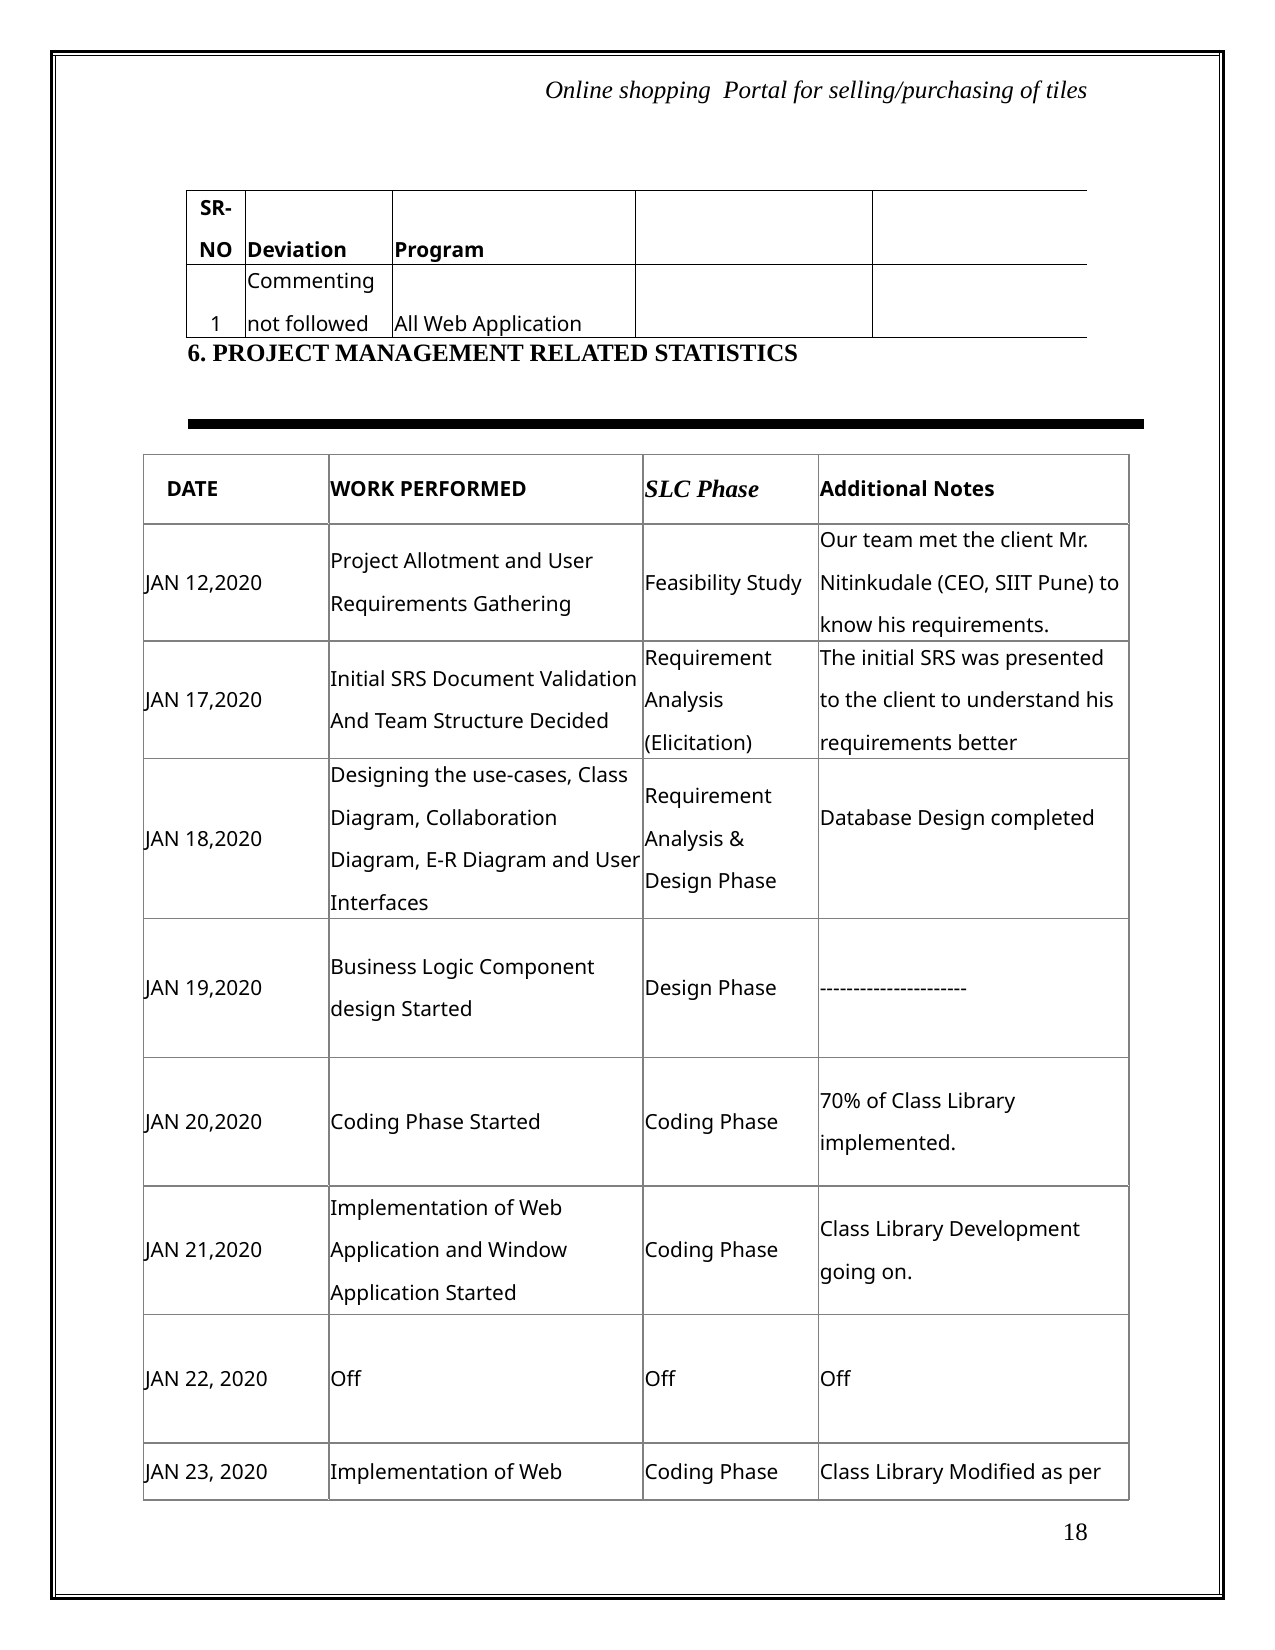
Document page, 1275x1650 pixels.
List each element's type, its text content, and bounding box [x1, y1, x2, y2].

table_cell The initial SRS was presented to the client to understand his requirements better [819, 642, 1128, 758]
table_cell Requirement Analysis (Elicitation) [644, 642, 818, 758]
table_cell 70% of Class Library implemented. [819, 1058, 1128, 1185]
table_header WORK PERFORMED [330, 455, 642, 523]
table_cell JAN 22, 2020 [144, 1315, 328, 1442]
table_header SLC Phase [644, 455, 818, 523]
table_cell Off [330, 1315, 642, 1442]
table_header Additional Notes [819, 455, 1128, 523]
table_cell JAN 23, 2020 [144, 1444, 328, 1499]
table_cell JAN 21,2020 [144, 1187, 328, 1314]
table_cell Coding Phase [644, 1187, 818, 1314]
table_cell 1 [187, 265, 245, 337]
table_cell Deviation [246, 191, 392, 264]
table_cell Initial SRS Document Validation And Team Structure Decided [330, 642, 642, 758]
table_cell Coding Phase [644, 1444, 818, 1499]
table_cell Requirement Analysis & Design Phase [644, 759, 818, 918]
table_cell Program [393, 191, 635, 264]
table_cell JAN 19,2020 [144, 919, 328, 1057]
table_cell Coding Phase [644, 1058, 818, 1185]
table_cell Database Design completed [819, 759, 1128, 918]
table_cell Business Logic Component design Started [330, 919, 642, 1057]
table_cell Project Allotment and User Requirements Gathering [330, 525, 642, 640]
table_cell [873, 265, 1087, 337]
table_cell Our team met the client Mr. Nitinkudale (CEO, SIIT Pune) to know his requirements. [819, 525, 1128, 640]
table_cell [636, 265, 872, 337]
table_cell Designing the use-cases, Class Diagram, Collaboration Diagram, E-R Diagram and User Interfaces [330, 759, 642, 918]
table_cell JAN 18,2020 [144, 759, 328, 918]
table_cell [873, 191, 1087, 264]
table_cell JAN 12,2020 [144, 525, 328, 640]
table_header DATE [144, 455, 328, 523]
table_cell Class Library Modified as per [819, 1444, 1128, 1499]
table_cell Off [644, 1315, 818, 1442]
table_cell All Web Application [393, 265, 635, 337]
table_cell [636, 191, 872, 264]
table_cell SR-NO [187, 191, 245, 264]
table_cell Off [819, 1315, 1128, 1442]
table_cell JAN 17,2020 [144, 642, 328, 758]
table_cell Implementation of Web [330, 1444, 642, 1499]
text 6. PROJECT MANAGEMENT RELATED STATISTICS [187, 338, 1087, 367]
table_cell Class Library Development going on. [819, 1187, 1128, 1314]
table_cell Feasibility Study [644, 525, 818, 640]
table_cell Commenting not followed [246, 265, 392, 337]
table_cell Design Phase [644, 919, 818, 1057]
table_cell Coding Phase Started [330, 1058, 642, 1185]
table_cell Implementation of Web Application and Window Application Started [330, 1187, 642, 1314]
table_cell JAN 20,2020 [144, 1058, 328, 1185]
table_cell ---------------------- [819, 919, 1128, 1057]
